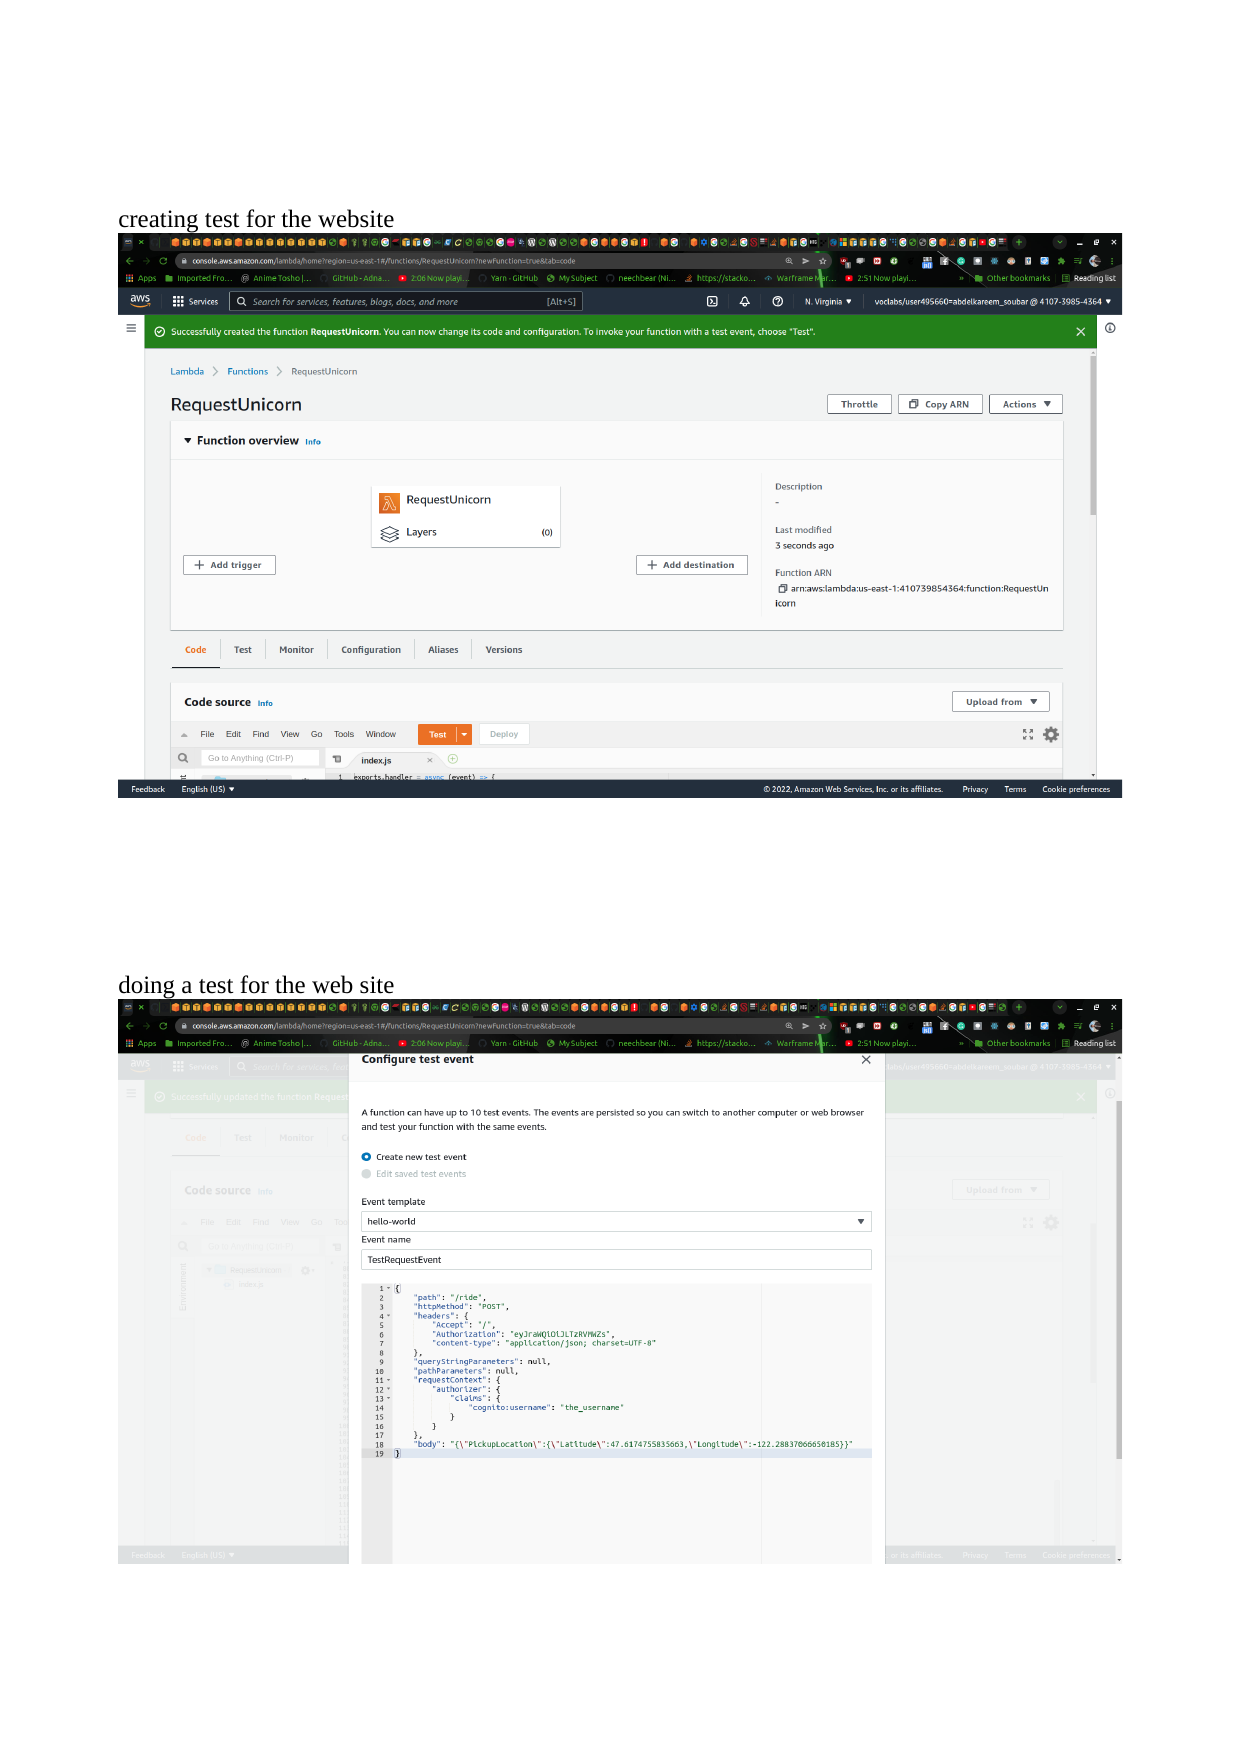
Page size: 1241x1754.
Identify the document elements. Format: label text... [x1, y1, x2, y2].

picture [118, 233, 1123, 798]
text doing a test for the web site [118, 970, 1122, 999]
text creating test for the website [118, 204, 1122, 233]
picture [118, 999, 1123, 1564]
